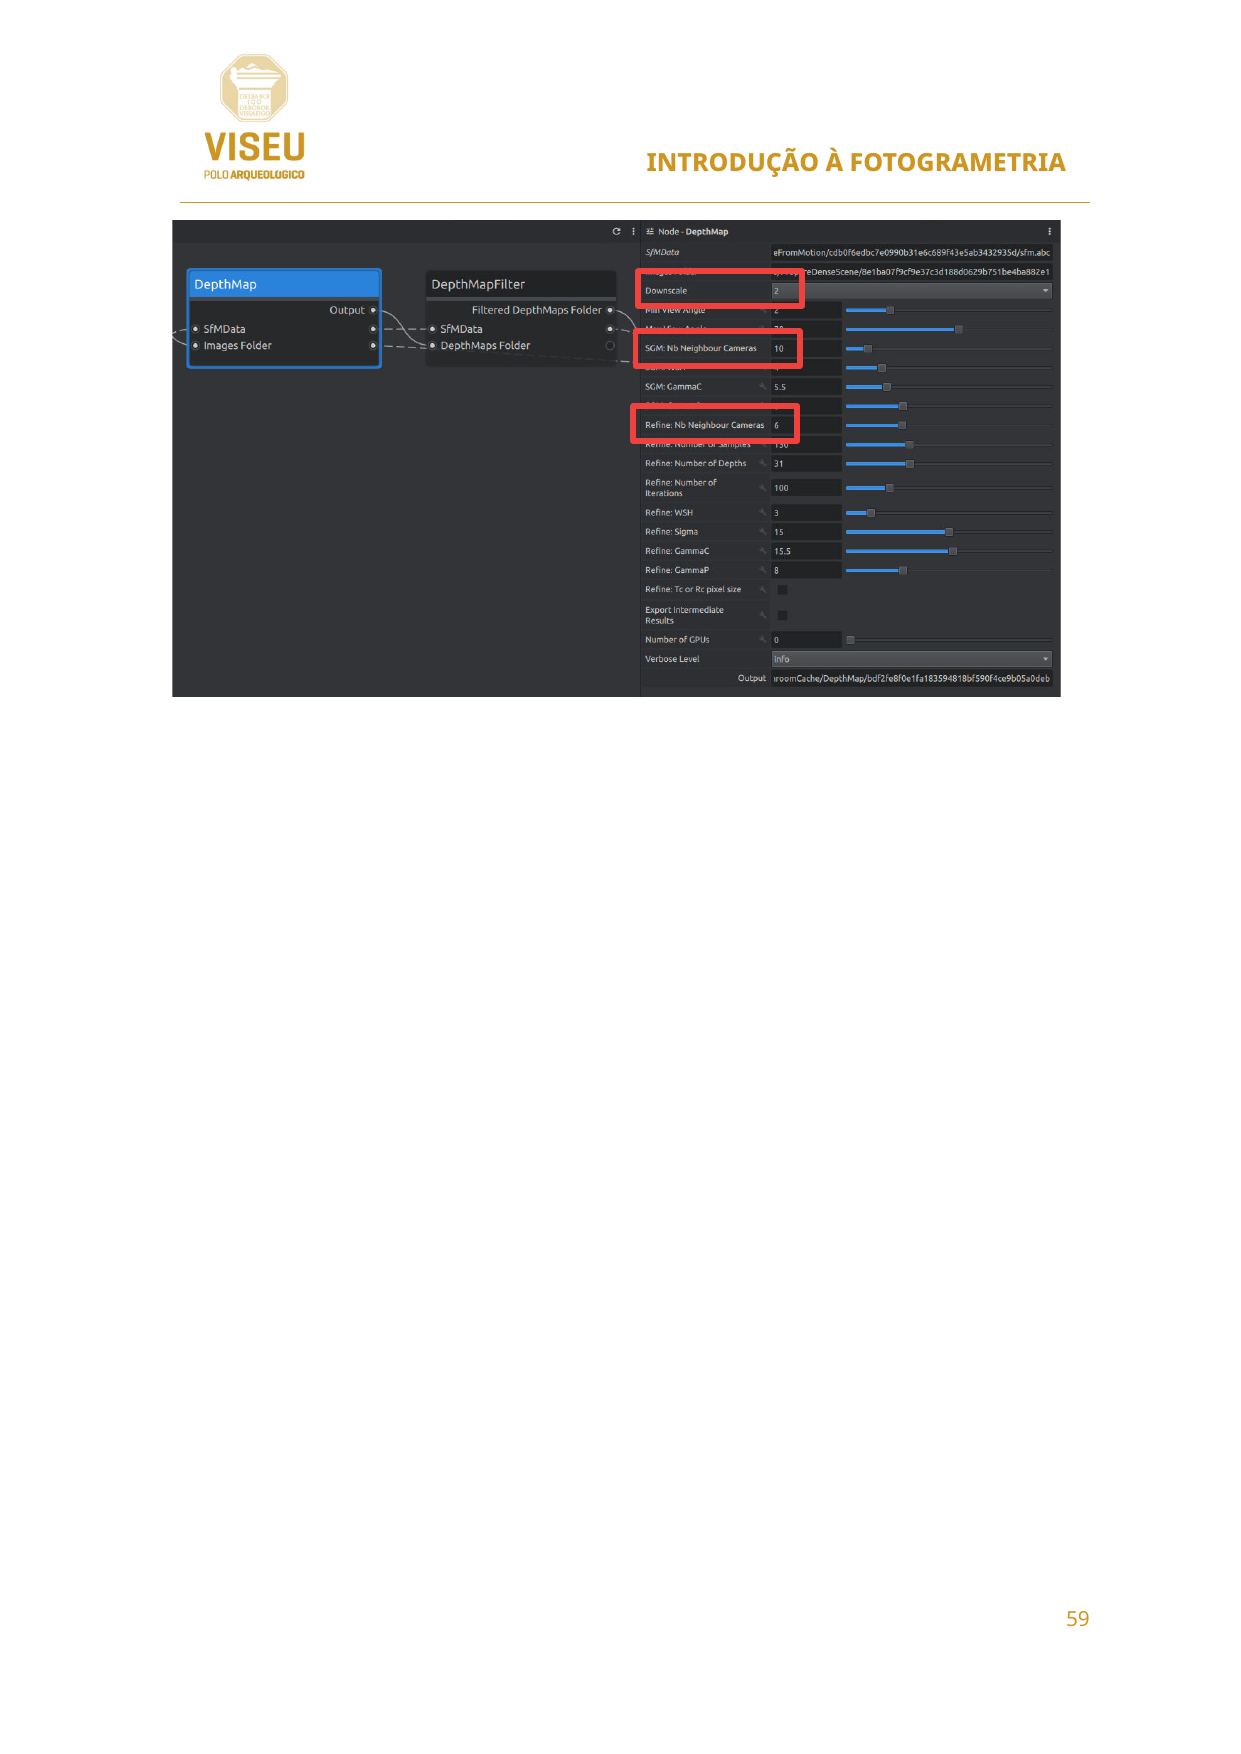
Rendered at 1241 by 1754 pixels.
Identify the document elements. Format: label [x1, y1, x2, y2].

picture [172, 220, 1061, 697]
